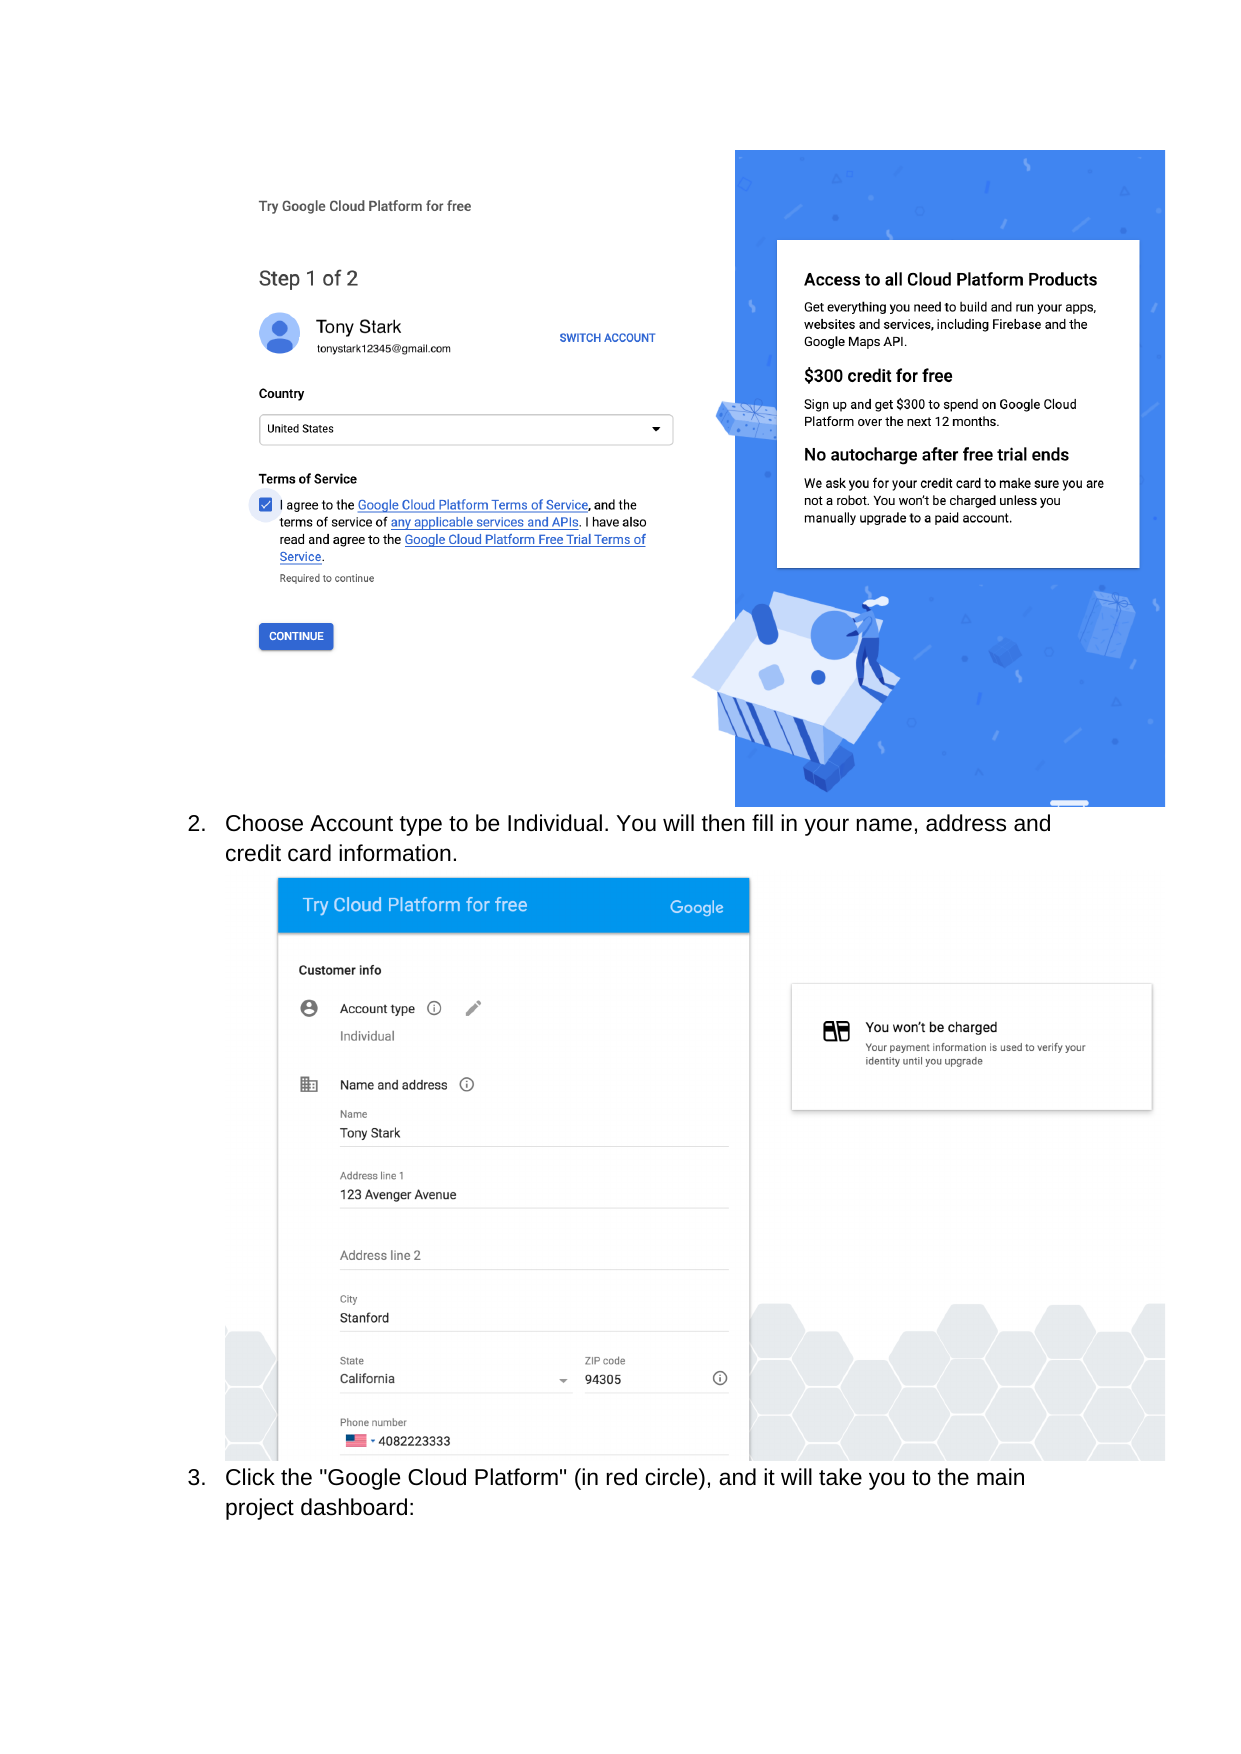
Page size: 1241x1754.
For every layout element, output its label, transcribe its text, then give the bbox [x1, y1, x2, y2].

picture [225, 870, 1166, 1461]
list Choose Account type to be Individual. You will then fill in your name, address and credit card information. [187, 810, 1090, 1460]
picture [225, 150, 1166, 807]
list [187, 150, 225, 806]
list Click the "Google Cloud Platform" (in red circle), and it will take you to the main project dashboard: [187, 1464, 1090, 1521]
